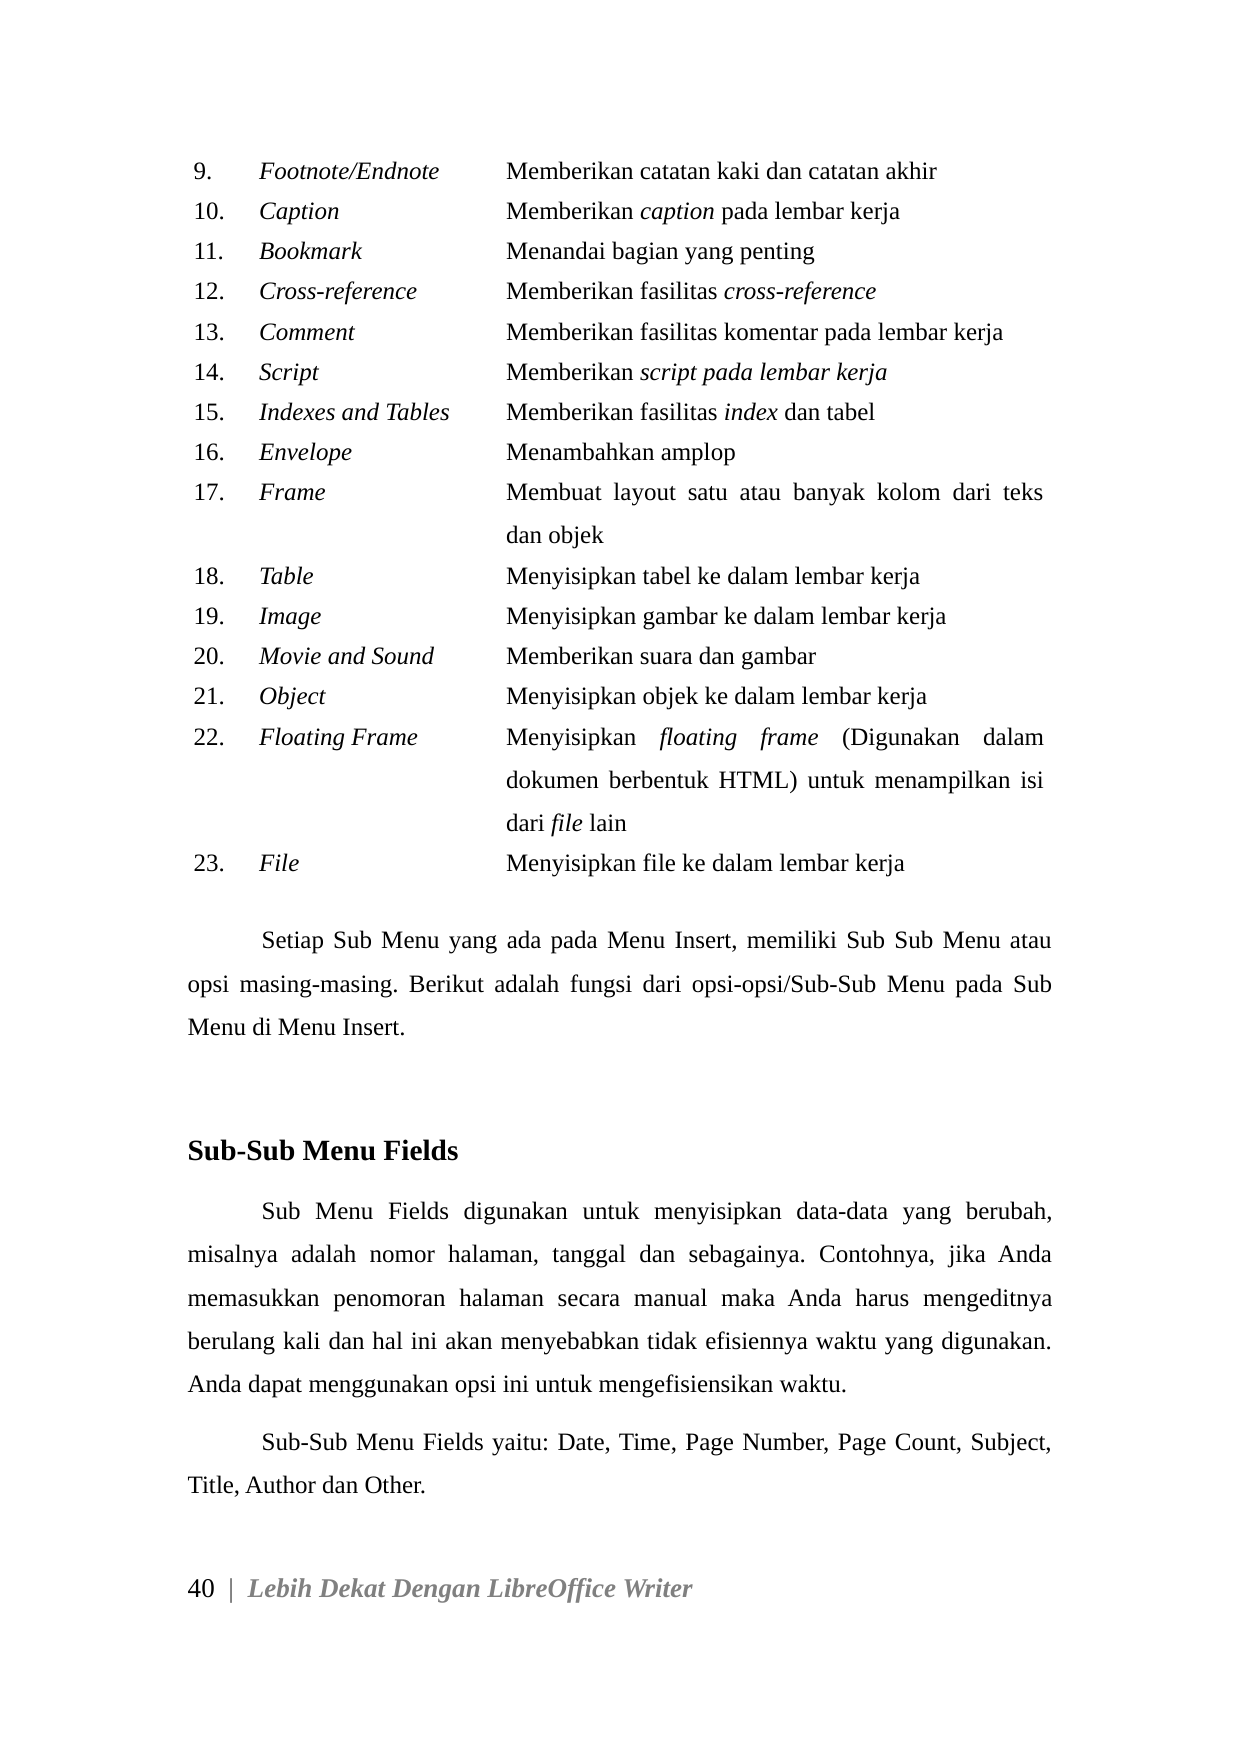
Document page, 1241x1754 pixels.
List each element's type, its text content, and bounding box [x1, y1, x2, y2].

table_cell Footnote/Endnote [253, 150, 500, 190]
table_cell Memberikan catatan kaki dan catatan akhir [500, 150, 1050, 190]
table_cell Comment [253, 311, 500, 351]
table_cell Envelope [253, 431, 500, 472]
table_cell 19. [188, 595, 253, 635]
table_cell Menandai bagian yang penting [500, 230, 1050, 271]
table_cell 18. [188, 555, 253, 595]
table_cell 23. [188, 842, 253, 882]
table_cell 20. [188, 635, 253, 676]
table_cell Menyisipkan objek ke dalam lembar kerja [500, 676, 1050, 716]
table_cell Caption [253, 190, 500, 230]
table_cell Object [253, 676, 500, 716]
table_cell 9. [188, 150, 253, 190]
table_cell Script [253, 351, 500, 391]
table_cell 22. [188, 716, 253, 842]
text Sub-Sub Menu Fields yaitu: Date, Time, Page Number, Page Count, Subject, Title, Author dan Other. [187, 1427, 1053, 1498]
table_cell 12. [188, 271, 253, 311]
table_cell 11. [188, 230, 253, 271]
table_cell Frame [253, 472, 500, 555]
text Sub Menu Fields digunakan untuk menyisipkan data-data yang berubah, misalnya adalah nomor halaman, tanggal dan sebagainya. Contohnya, jika Anda memasukkan penomoran halaman secara manual maka Anda harus mengeditnya berulang kali dan hal ini akan menyebabkan tidak efisiennya waktu yang digunakan. Anda dapat menggunakan opsi ini untuk mengefisiensikan waktu. [187, 1196, 1053, 1398]
text Setiap Sub Menu yang ada pada Menu Insert, memiliki Sub Sub Menu atau opsi masing-masing. Berikut adalah fungsi dari opsi-opsi/Sub-Sub Menu pada Sub Menu di Menu Insert. [187, 926, 1053, 1041]
table_cell Cross-reference [253, 271, 500, 311]
table_cell 15. [188, 391, 253, 431]
table_cell Table [253, 555, 500, 595]
table_cell Menyisipkan floating frame (Digunakan dalam dokumen berbentuk HTML) untuk menampilkan isi dari file lain [500, 716, 1050, 842]
table_cell 16. [188, 431, 253, 472]
table_cell Memberikan fasilitas index dan tabel [500, 391, 1050, 431]
table_cell Movie and Sound [253, 635, 500, 676]
table_cell 21. [188, 676, 253, 716]
table_cell File [253, 842, 500, 882]
table_cell Membuat layout satu atau banyak kolom dari teks dan objek [500, 472, 1050, 555]
table_cell Menyisipkan gambar ke dalam lembar kerja [500, 595, 1050, 635]
table_cell Memberikan script pada lembar kerja [500, 351, 1050, 391]
table_cell 17. [188, 472, 253, 555]
table_cell Menyisipkan tabel ke dalam lembar kerja [500, 555, 1050, 595]
table_cell Image [253, 595, 500, 635]
table_cell Floating Frame [253, 716, 500, 842]
table_cell Memberikan suara dan gambar [500, 635, 1050, 676]
table_cell Menambahkan amplop [500, 431, 1050, 472]
table_cell Memberikan fasilitas cross-reference [500, 271, 1050, 311]
table_cell Indexes and Tables [253, 391, 500, 431]
table_cell Menyisipkan file ke dalam lembar kerja [500, 842, 1050, 882]
table_cell 13. [188, 311, 253, 351]
subtitle Sub-Sub Menu Fields [187, 1133, 1053, 1167]
table_cell Bookmark [253, 230, 500, 271]
table_cell Memberikan fasilitas komentar pada lembar kerja [500, 311, 1050, 351]
table_cell 14. [188, 351, 253, 391]
table_cell 10. [188, 190, 253, 230]
table_cell Memberikan caption pada lembar kerja [500, 190, 1050, 230]
